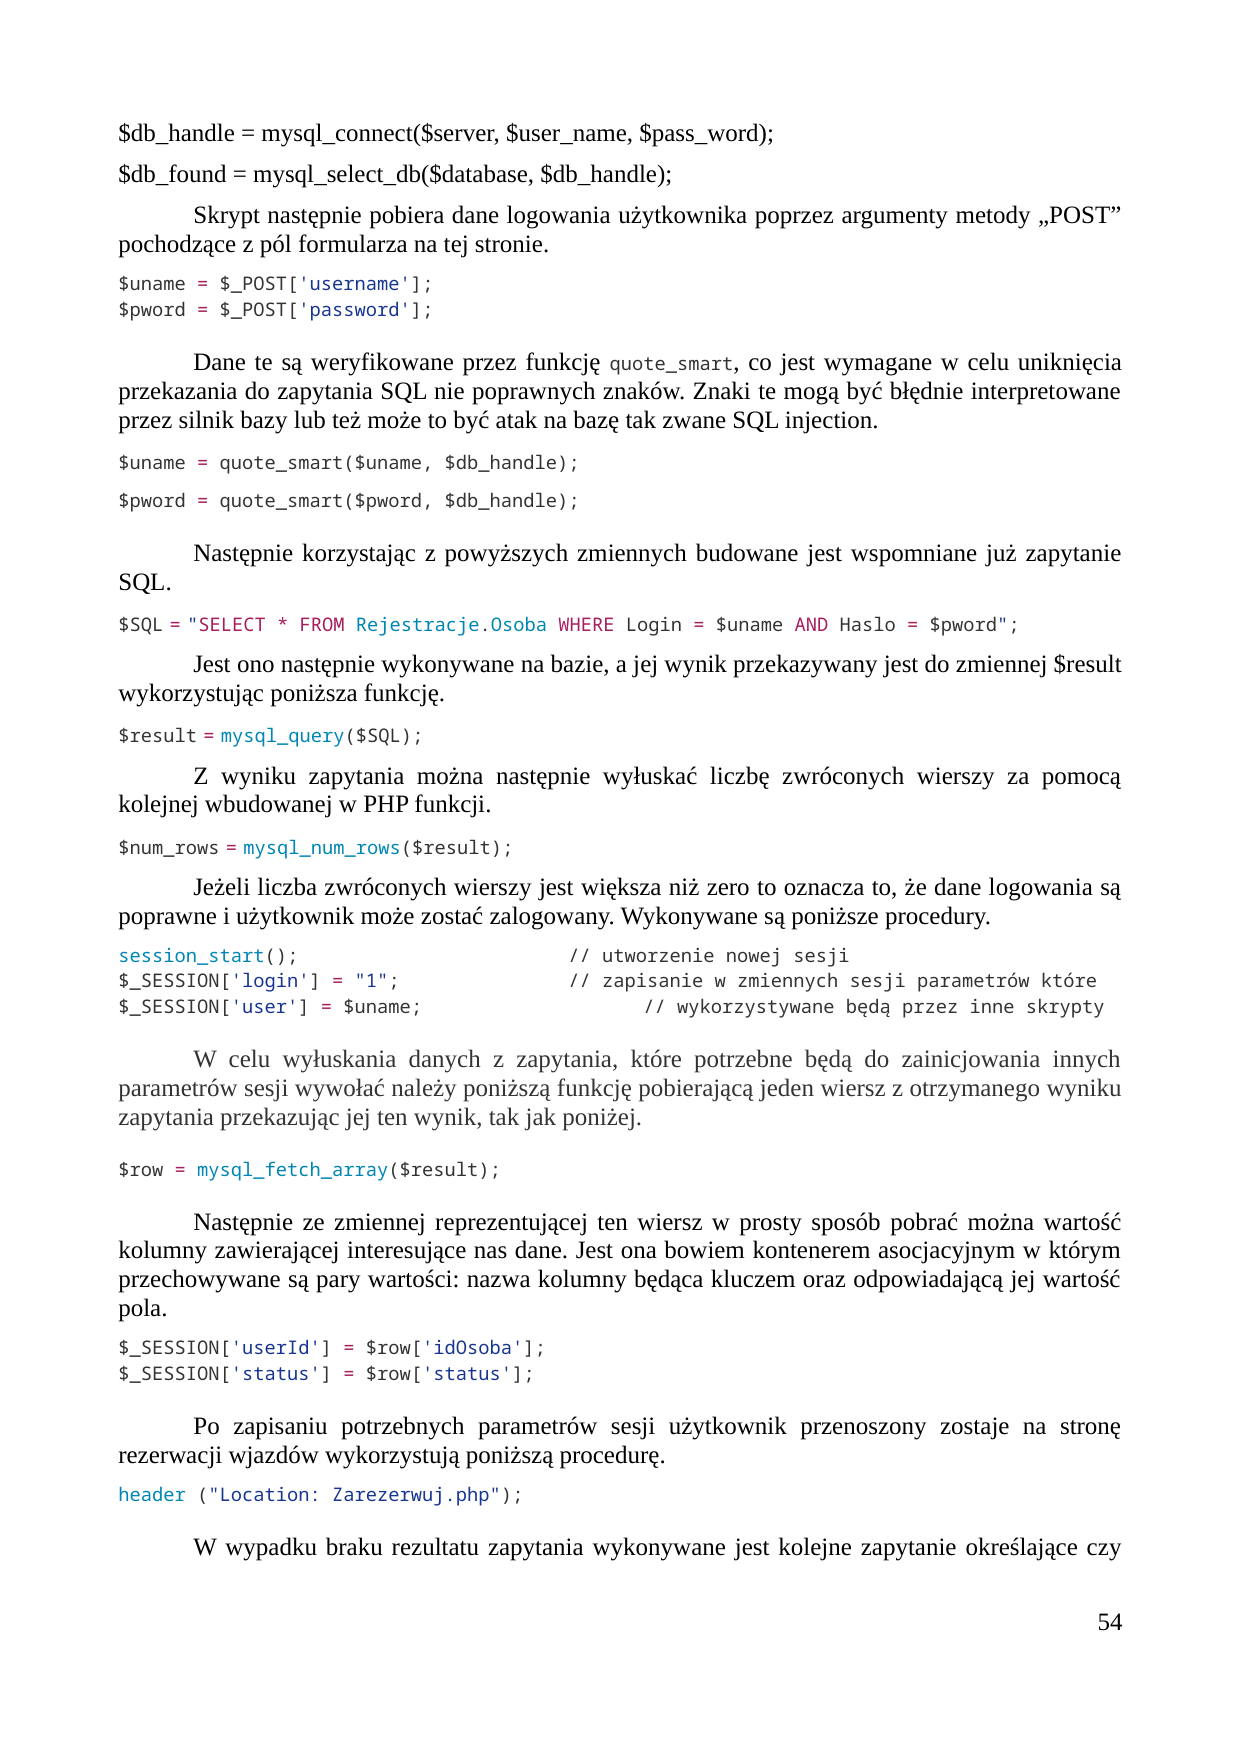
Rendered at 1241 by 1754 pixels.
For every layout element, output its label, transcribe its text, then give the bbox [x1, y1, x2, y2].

text $_SESSION['status'] = $row['status']; [118, 1360, 1122, 1385]
text $pword = $_POST['password']; [118, 296, 1122, 322]
text Skrypt następnie pobiera dane logowania użytkownika poprzez argumenty metody „POST” pochodzące z pól formularza na tej stronie. [118, 201, 1122, 258]
text $pword = quote_smart($pword, $db_handle); [118, 487, 1122, 513]
text $uname = $_POST['username']; [118, 271, 1122, 296]
text Jeżeli liczba zwróconych wierszy jest większa niż zero to oznacza to, że dane logowania są poprawne i użytkownik może zostać zalogowany. Wykonywane są poniższe procedury. [118, 872, 1122, 929]
text Dane te są weryfikowane przez funkcję quote_smart, co jest wymagane w celu uniknięcia przekazania do zapytania SQL nie poprawnych znaków. Znaki te mogą być błędnie interpretowane przez silnik bazy lub też może to być atak na bazę tak zwane SQL injection. [118, 347, 1122, 433]
text W celu wyłuskania danych z zapytania, które potrzebne będą do zainicjowania innych parametrów sesji wywołać należy poniższą funkcję pobierającą jeden wiersz z otrzymanego wyniku zapytania przekazując jej ten wynik, tak jak poniżej. [118, 1044, 1122, 1130]
text $result = mysql_query($SQL); [118, 719, 1122, 748]
text $uname = quote_smart($uname, $db_handle); [118, 446, 1122, 475]
text Następnie ze zmiennej reprezentującej ten wiersz w prosty sposób pobrać można wartość kolumny zawierającej interesujące nas dane. Jest ona bowiem kontenerem asocjacyjnym w którym przechowywane są pary wartości: nazwa kolumny będąca kluczem oraz odpowiadającą jej wartość pola. [118, 1207, 1122, 1322]
text Z wyniku zapytania można następnie wyłuskać liczbę zwróconych wierszy za pomocą kolejnej wbudowanej w PHP funkcji. [118, 761, 1122, 818]
text $_SESSION['user'] = $uname; // wykorzystywane będą przez inne skrypty [118, 993, 1122, 1018]
text $row = mysql_fetch_array($result); [118, 1156, 1122, 1181]
text $SQL = "SELECT * FROM Rejestracje.Osoba WHERE Login = $uname AND Haslo = $pword"; [118, 608, 1122, 637]
text Po zapisaniu potrzebnych parametrów sesji użytkownik przenoszony zostaje na stronę rezerwacji wjazdów wykorzystują poniższą procedurę. [118, 1411, 1122, 1468]
text $num_rows = mysql_num_rows($result); [118, 831, 1122, 859]
text $_SESSION['userId'] = $row['idOsoba']; [118, 1334, 1122, 1360]
text $_SESSION['login'] = "1"; // zapisanie w zmiennych sesji parametrów które [118, 967, 1122, 993]
text W wypadku braku rezultatu zapytania wykonywane jest kolejne zapytanie określające czy [118, 1532, 1122, 1561]
text header ("Location: Zarezerwuj.php"); [118, 1481, 1122, 1506]
text $db_found = mysql_select_db($database, $db_handle); [118, 159, 1122, 188]
text Jest ono następnie wykonywane na bazie, a jej wynik przekazywany jest do zmiennej $result wykorzystując poniższa funkcję. [118, 649, 1122, 707]
text $db_handle = mysql_connect($server, $user_name, $pass_word); [118, 118, 1122, 147]
text Następnie korzystając z powyższych zmiennych budowane jest wspomniane już zapytanie SQL. [118, 538, 1122, 596]
text session_start(); // utworzenie nowej sesji [118, 942, 1122, 967]
